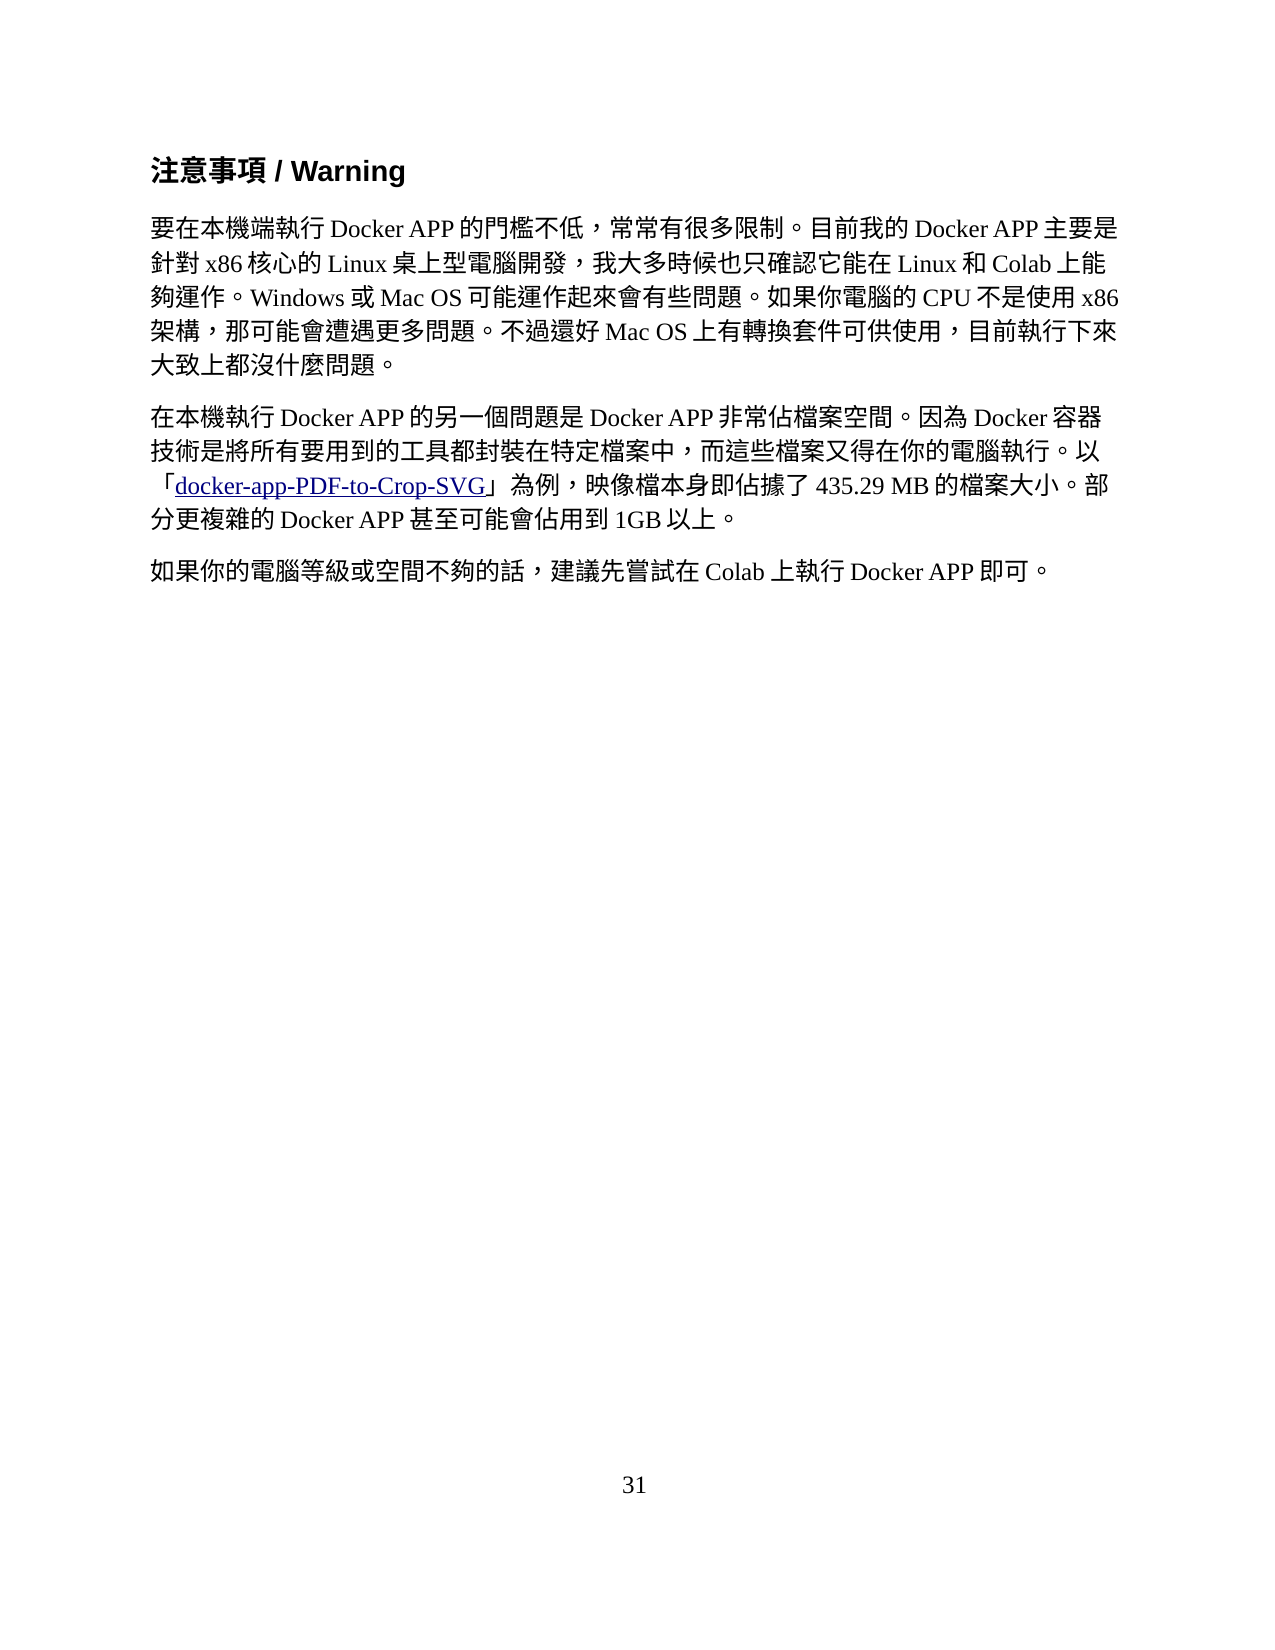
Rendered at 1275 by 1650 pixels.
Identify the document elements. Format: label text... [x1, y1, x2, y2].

text 如果你的電腦等級或空間不夠的話，建議先嘗試在Colab上執行Docker APP即可。 [150, 553, 1125, 588]
text 要在本機端執行Docker APP的門檻不低，常常有很多限制。目前我的Docker APP主要是針對x86核心的Linux桌上型電腦開發，我大多時候也只確認它能在Linux和Colab上能夠運作。Windows或Mac OS可能運作起來會有些問題。如果你電腦的CPU不是使用x86架構，那可能會遭遇更多問題。不過還好Mac OS上有轉換套件可供使用，目前執行下來大致上都沒什麼問題。 [150, 211, 1125, 381]
text 在本機執行Docker APP的另一個問題是Docker APP非常佔檔案空間。因為Docker容器技術是將所有要用到的工具都封裝在特定檔案中，而這些檔案又得在你的電腦執行。以「docker-app-PDF-to-Crop-SVG」為例，映像檔本身即佔據了435.29 MB的檔案大小。部分更複雜的Docker APP甚至可能會佔用到1GB以上。 [150, 399, 1125, 536]
subtitle 注意事項 / Warning [150, 150, 1125, 190]
